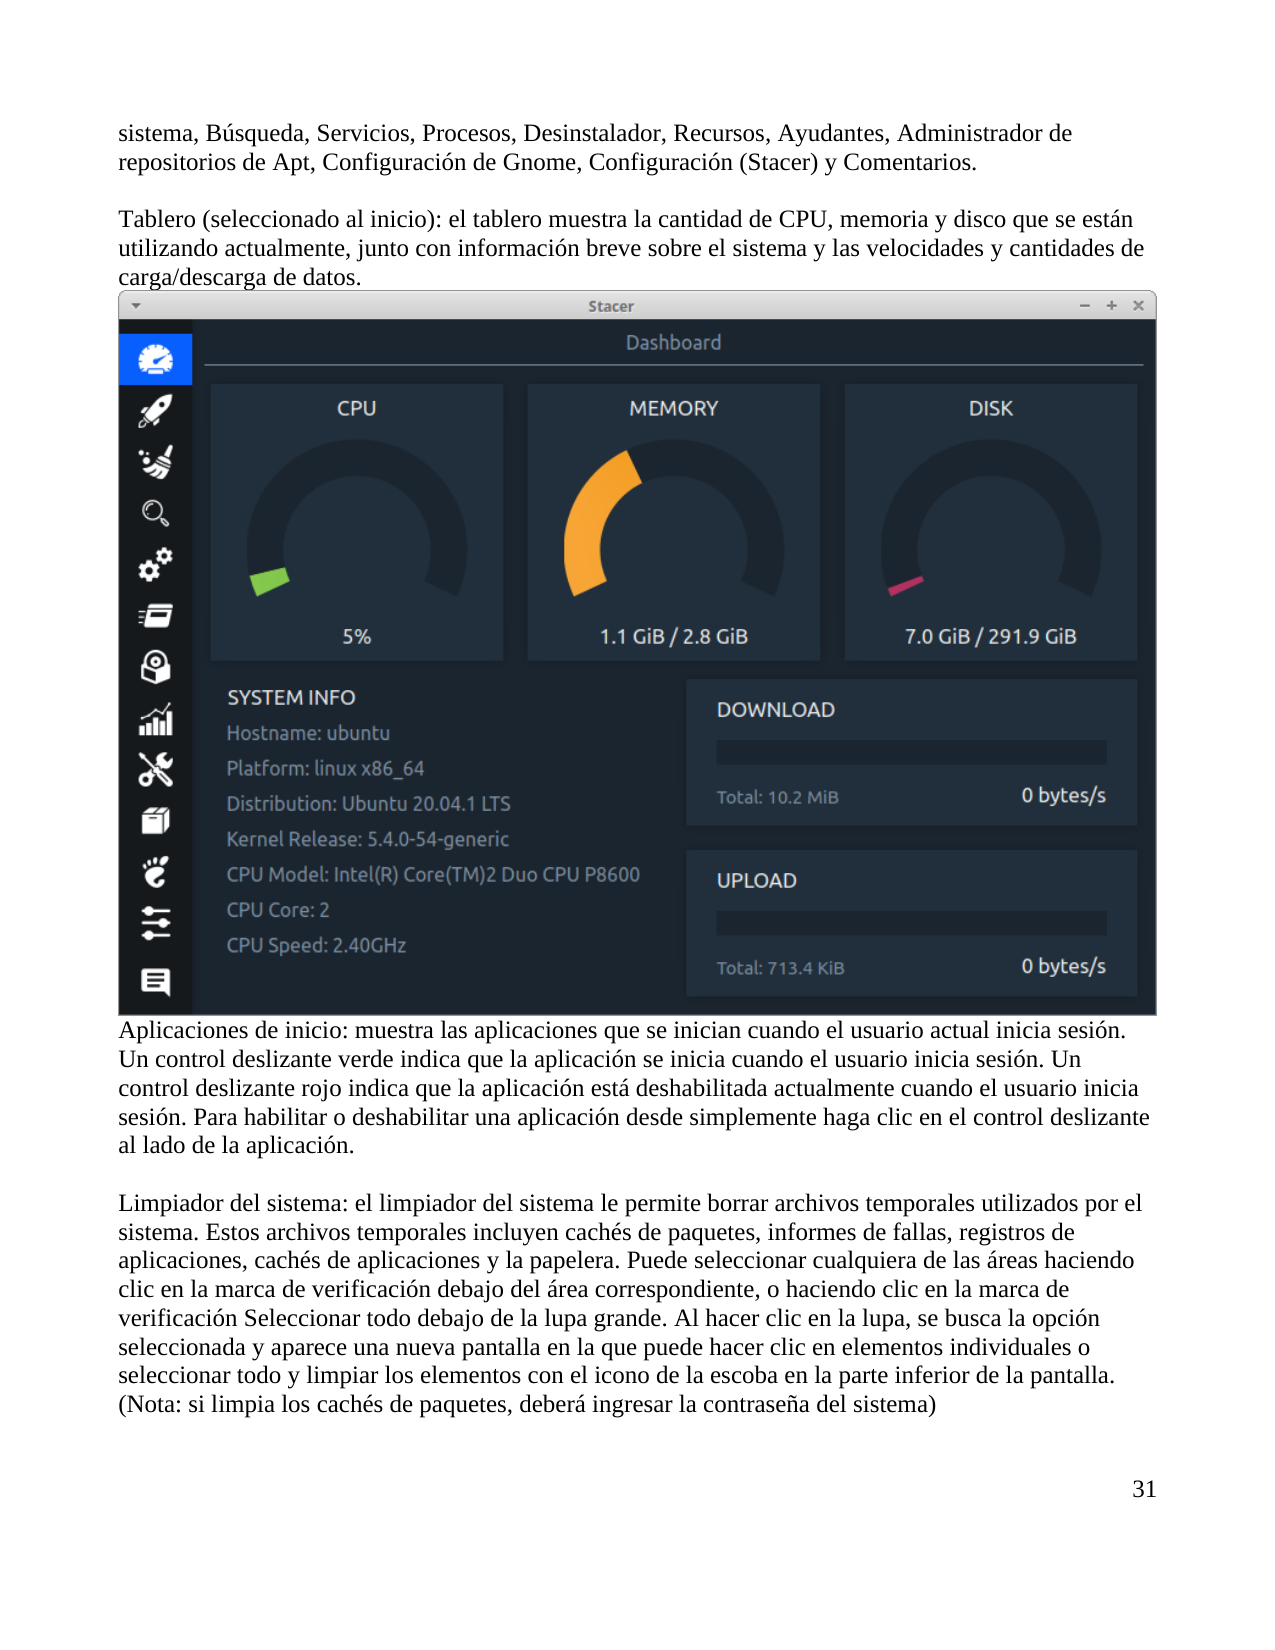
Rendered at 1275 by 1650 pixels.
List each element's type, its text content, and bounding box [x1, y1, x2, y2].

text Limpiador del sistema: el limpiador del sistema le permite borrar archivos temporales utilizados por el sistema. Estos archivos temporales incluyen cachés de paquetes, informes de fallas, registros de aplicaciones, cachés de aplicaciones y la papelera. Puede seleccionar cualquiera de las áreas haciendo clic en la marca de verificación debajo del área correspondiente, o haciendo clic en la marca de verificación Seleccionar todo debajo de la lupa grande. Al hacer clic en la lupa, se busca la opción seleccionada y aparece una nueva pantalla en la que puede hacer clic en elementos individuales o seleccionar todo y limpiar los elementos con el icono de la escoba en la parte inferior de la pantalla. (Nota: si limpia los cachés de paquetes, deberá ingresar la contraseña del sistema) [118, 1188, 1157, 1418]
text sistema, Búsqueda, Servicios, Procesos, Desinstalador, Recursos, Ayudantes, Administrador de repositorios de Apt, Configuración de Gnome, Configuración (Stacer) y Comentarios. [118, 118, 1157, 176]
text Tablero (seleccionado al inicio): el tablero muestra la cantidad de CPU, memoria y disco que se están utilizando actualmente, junto con información breve sobre el sistema y las velocidades y cantidades de carga/descarga de datos. [118, 204, 1157, 290]
picture [118, 290, 1157, 1016]
text Aplicaciones de inicio: muestra las aplicaciones que se inician cuando el usuario actual inicia sesión. Un control deslizante verde indica que la aplicación se inicia cuando el usuario inicia sesión. Un control deslizante rojo indica que la aplicación está deshabilitada actualmente cuando el usuario inicia sesión. Para habilitar o deshabilitar una aplicación desde simplemente haga clic en el control deslizante al lado de la aplicación. [118, 1016, 1157, 1159]
